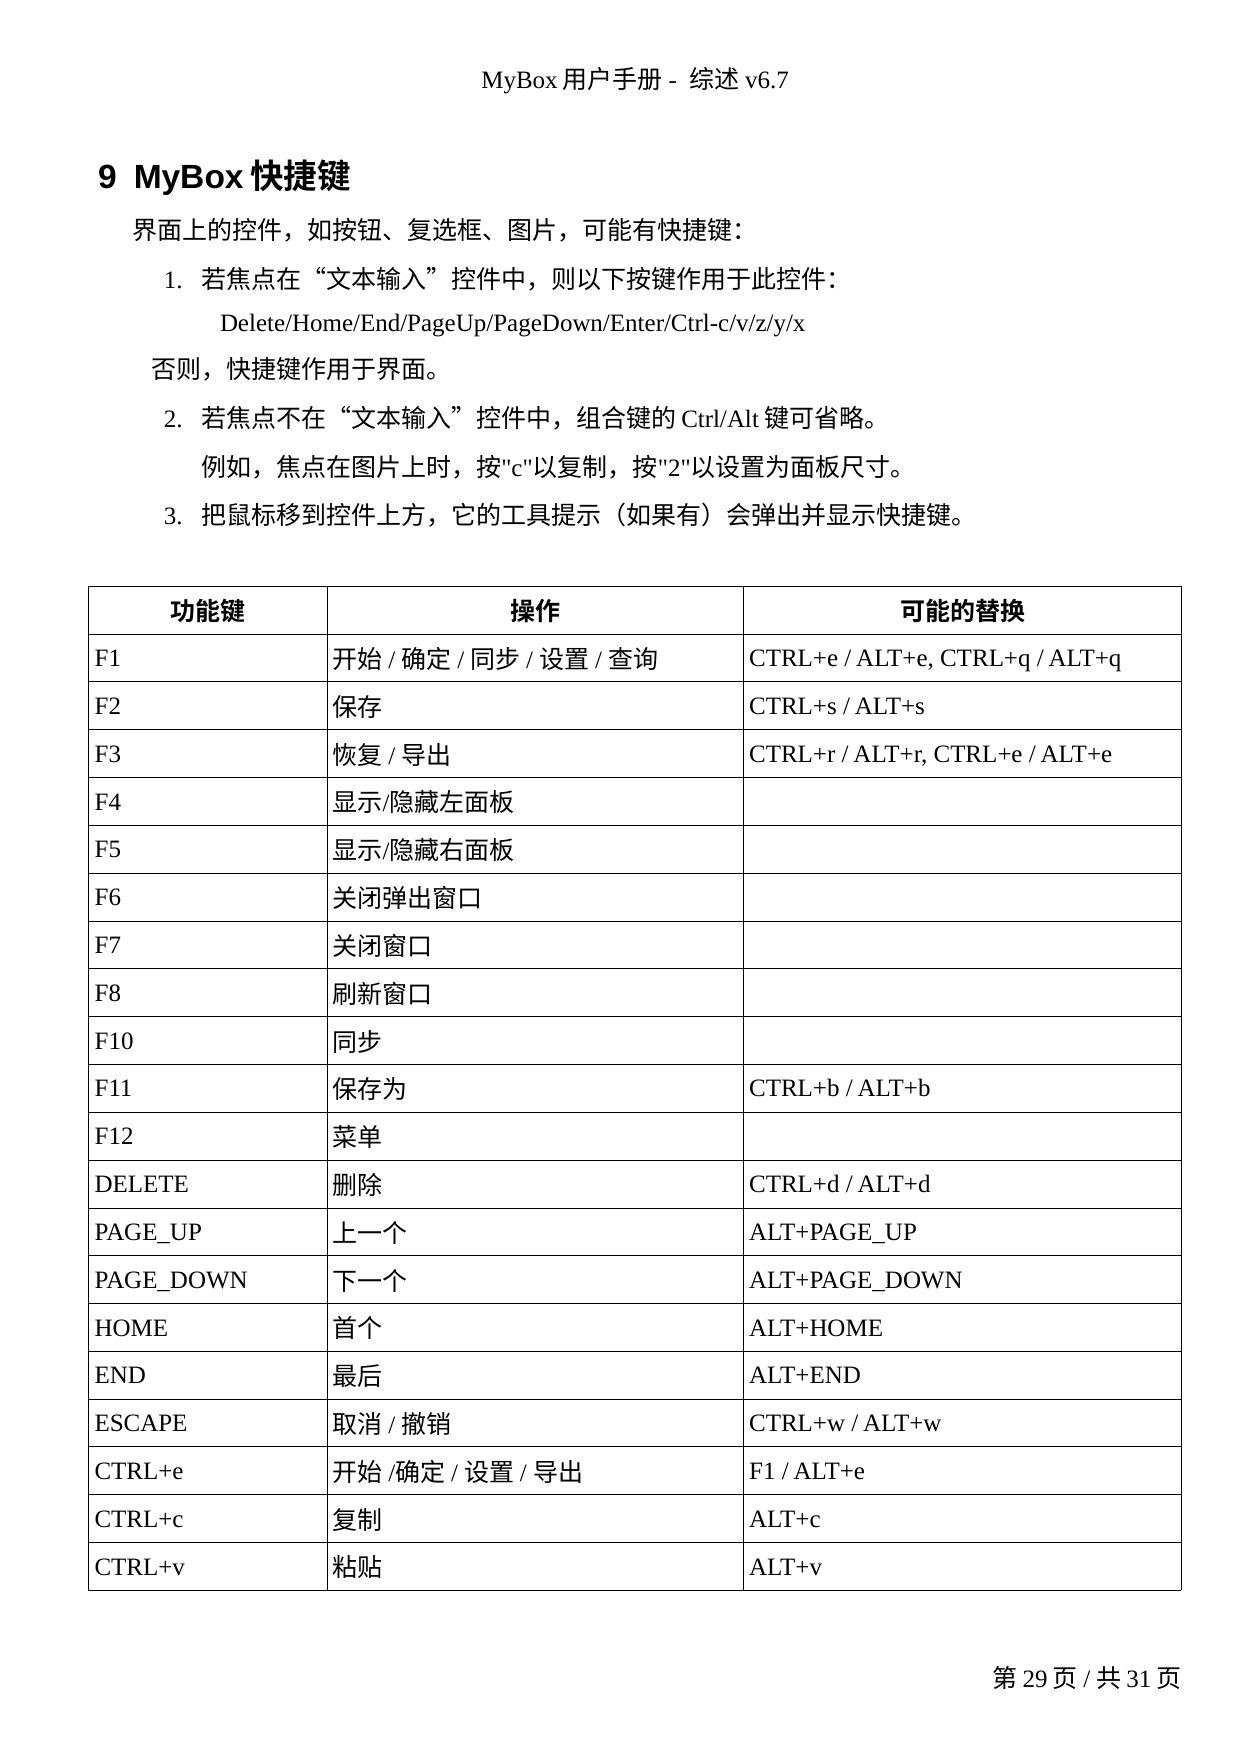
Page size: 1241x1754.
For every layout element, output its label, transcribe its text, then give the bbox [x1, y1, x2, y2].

table_cell 显示/隐藏右面板 [328, 826, 743, 873]
table_cell F8 [89, 969, 327, 1016]
table_cell [744, 969, 1181, 1016]
table_cell CTRL+w / ALT+w [744, 1400, 1181, 1446]
table_cell 下一个 [328, 1256, 743, 1303]
table_cell 刷新窗口 [328, 969, 743, 1016]
table_cell PAGE_UP [89, 1209, 327, 1255]
table_cell [744, 874, 1181, 921]
table_cell 开始 / 确定 / 同步 / 设置 / 查询 [328, 635, 743, 681]
table_cell CTRL+r / ALT+r, CTRL+e / ALT+e [744, 730, 1181, 777]
table_cell F1 / ALT+e [744, 1447, 1181, 1494]
table_cell CTRL+e / ALT+e, CTRL+q / ALT+q [744, 635, 1181, 681]
list 例如，焦点在图片上时，按"c"以复制，按"2"以设置为面板尺寸。 [163, 447, 1181, 483]
table_header 可能的替换 [744, 587, 1181, 634]
table_cell CTRL+e [89, 1447, 327, 1494]
table_cell 保存 [328, 682, 743, 729]
table_cell 复制 [328, 1495, 743, 1542]
table_cell F5 [89, 826, 327, 873]
table_cell PAGE_DOWN [89, 1256, 327, 1303]
table_cell CTRL+b / ALT+b [744, 1065, 1181, 1112]
table_cell F2 [89, 682, 327, 729]
table_cell 上一个 [328, 1209, 743, 1255]
table_cell ALT+PAGE_UP [744, 1209, 1181, 1255]
list 把鼠标移到控件上方，它的工具提示（如果有）会弹出并显示快捷键。 [163, 496, 1181, 532]
table_cell ESCAPE [89, 1400, 327, 1446]
table_cell 显示/隐藏左面板 [328, 778, 743, 825]
table_cell CTRL+v [89, 1543, 327, 1590]
table_cell 关闭窗口 [328, 922, 743, 968]
table_header 操作 [328, 587, 743, 634]
table_cell 恢复 / 导出 [328, 730, 743, 777]
table_cell ALT+v [744, 1543, 1181, 1590]
list 若焦点在“文本输入”控件中，则以下按键作用于此控件： [163, 259, 1181, 296]
table_cell CTRL+s / ALT+s [744, 682, 1181, 729]
table_cell 同步 [328, 1017, 743, 1064]
text 否则，快捷键作用于界面。 [88, 349, 1181, 386]
table_cell 最后 [328, 1352, 743, 1399]
table_cell [744, 1113, 1181, 1159]
table_cell [744, 778, 1181, 825]
table_cell 关闭弹出窗口 [328, 874, 743, 921]
table_cell ALT+c [744, 1495, 1181, 1542]
text Delete/Home/End/PageUp/PageDown/Enter/Ctrl-c/v/z/y/x [88, 308, 1181, 337]
table_cell CTRL+c [89, 1495, 327, 1542]
table_cell HOME [89, 1304, 327, 1351]
table_cell F12 [89, 1113, 327, 1159]
table_cell CTRL+d / ALT+d [744, 1161, 1181, 1207]
table_cell 保存为 [328, 1065, 743, 1112]
table_cell 取消 / 撤销 [328, 1400, 743, 1446]
table_cell [744, 826, 1181, 873]
table_cell F7 [89, 922, 327, 968]
table_cell F4 [89, 778, 327, 825]
table_cell ALT+HOME [744, 1304, 1181, 1351]
table_cell ALT+END [744, 1352, 1181, 1399]
table_cell [744, 1017, 1181, 1064]
table_cell [744, 922, 1181, 968]
list 若焦点不在“文本输入”控件中，组合键的Ctrl/Alt键可省略。 [163, 398, 1181, 434]
subtitle MyBox快捷键 [88, 150, 1181, 198]
table_cell F3 [89, 730, 327, 777]
table_cell F6 [89, 874, 327, 921]
table_cell ALT+PAGE_DOWN [744, 1256, 1181, 1303]
table_cell END [89, 1352, 327, 1399]
table_header 功能键 [89, 587, 327, 634]
table_cell 粘贴 [328, 1543, 743, 1590]
table_cell 删除 [328, 1161, 743, 1207]
table_cell 菜单 [328, 1113, 743, 1159]
table_cell 首个 [328, 1304, 743, 1351]
table_cell F11 [89, 1065, 327, 1112]
table_cell DELETE [89, 1161, 327, 1207]
table_cell F10 [89, 1017, 327, 1064]
text 界面上的控件，如按钮、复选框、图片，可能有快捷键： [88, 211, 1181, 247]
table_cell F1 [89, 635, 327, 681]
table_cell 开始 /确定 / 设置 / 导出 [328, 1447, 743, 1494]
